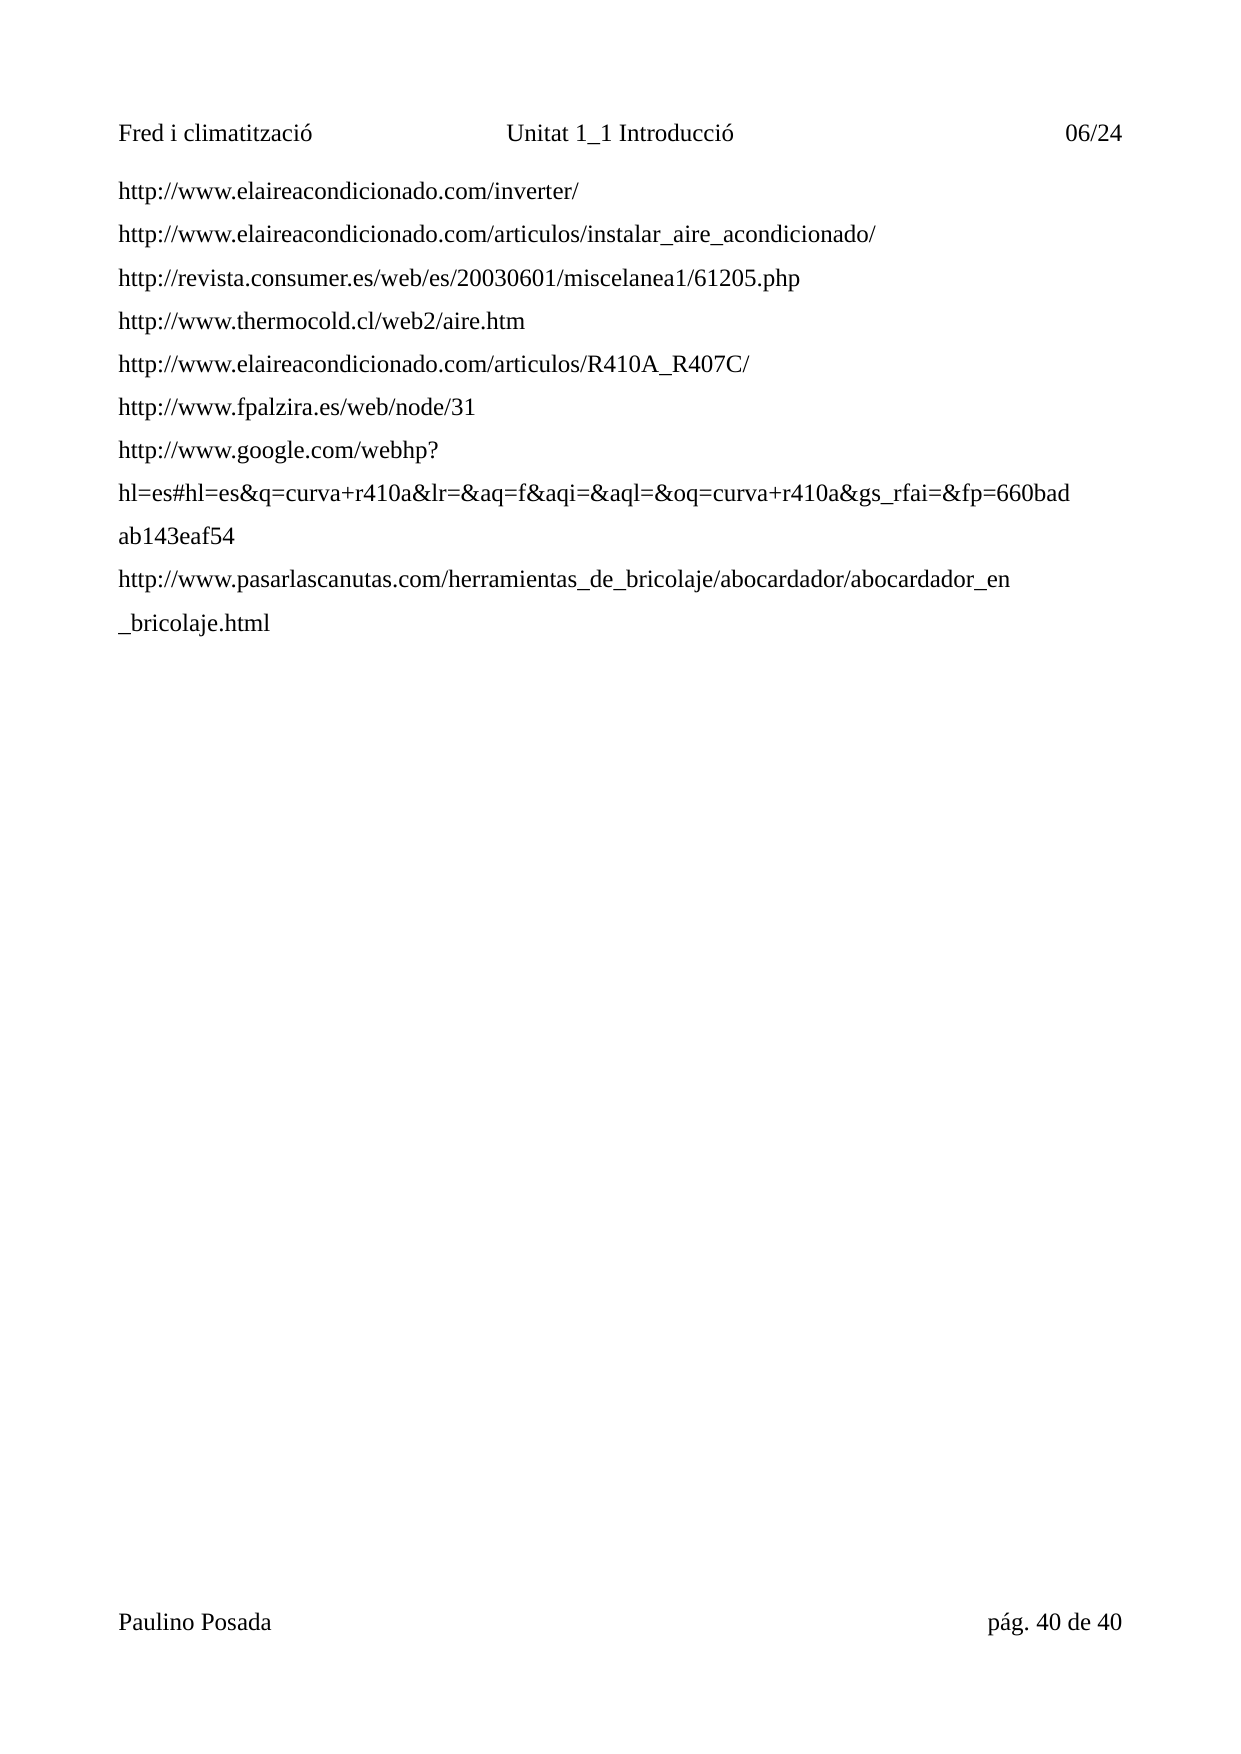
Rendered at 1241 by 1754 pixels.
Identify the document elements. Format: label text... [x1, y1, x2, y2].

text http://revista.consumer.es/web/es/20030601/miscelanea1/61205.php [118, 263, 1122, 291]
text http://www.thermocold.cl/web2/aire.htm [118, 306, 1122, 334]
text http://www.elaireacondicionado.com/inverter/ [118, 176, 1122, 205]
text _bricolaje.html [118, 608, 1122, 636]
text hl=es#hl=es&q=curva+r410a&lr=&aq=f&aqi=&aql=&oq=curva+r410a&gs_rfai=&fp=660bad [118, 478, 1122, 507]
text http://www.google.com/webhp? [118, 435, 1122, 464]
text ab143eaf54 [118, 521, 1122, 550]
text http://www.pasarlascanutas.com/herramientas_de_bricolaje/abocardador/abocardador_en [118, 564, 1122, 593]
text http://www.fpalzira.es/web/node/31 [118, 392, 1122, 421]
text http://www.elaireacondicionado.com/articulos/R410A_R407C/ [118, 349, 1122, 378]
text http://www.elaireacondicionado.com/articulos/instalar_aire_acondicionado/ [118, 219, 1122, 248]
